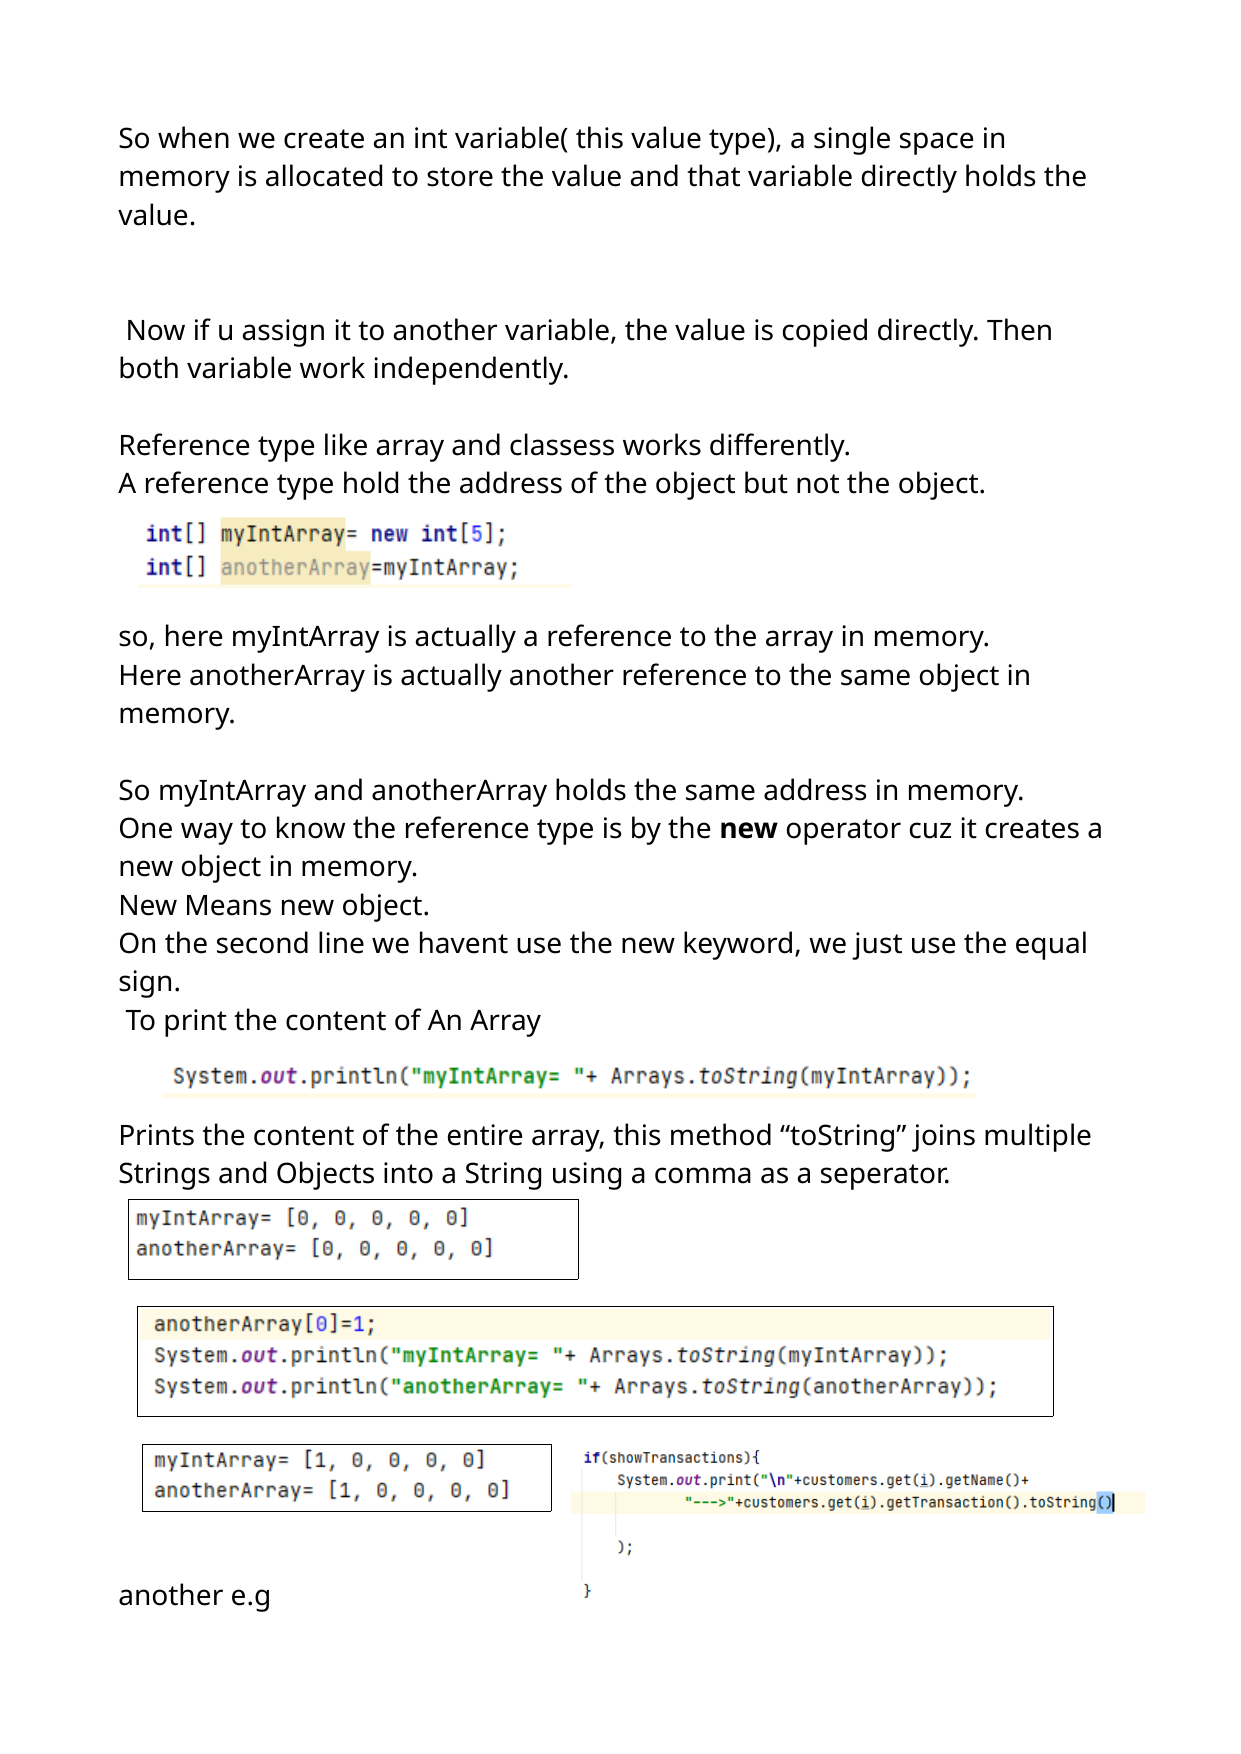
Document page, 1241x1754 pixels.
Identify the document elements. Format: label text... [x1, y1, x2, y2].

picture [140, 1309, 1050, 1413]
text so, here myIntArray is actually a reference to the array in memory. [118, 616, 1122, 655]
text So when we create an int variable( this value type), a single space in memory is allocated to store the value and that variable directly holds the value. [118, 118, 1122, 233]
text So myIntArray and anotherArray holds the same address in memory. [118, 770, 1122, 808]
text One way to know the reference type is by the new operator cuz it creates a new object in memory. [118, 808, 1122, 885]
picture [131, 1202, 575, 1276]
text Here anotherArray is actually another reference to the same object in memory. [118, 655, 1122, 731]
text A reference type hold the address of the object but not the object. [118, 463, 1122, 501]
picture [145, 1447, 549, 1509]
picture [162, 1057, 975, 1098]
text New Means new object. [118, 885, 1122, 923]
picture [571, 1450, 1146, 1602]
text Reference type like array and classess works differently. [118, 425, 1122, 463]
text To print the content of An Array [118, 1000, 1122, 1038]
text On the second line we havent use the new keyword, we just use the equal sign. [118, 923, 1122, 1000]
text Prints the content of the entire array, this method “toString” joins multiple Strings and Objects into a String using a comma as a seperator. [118, 1115, 1122, 1191]
picture [138, 513, 571, 588]
text Now if u assign it to another variable, the value is copied directly. Then both variable work independently. [118, 310, 1122, 386]
text another e.g [118, 1575, 1122, 1613]
